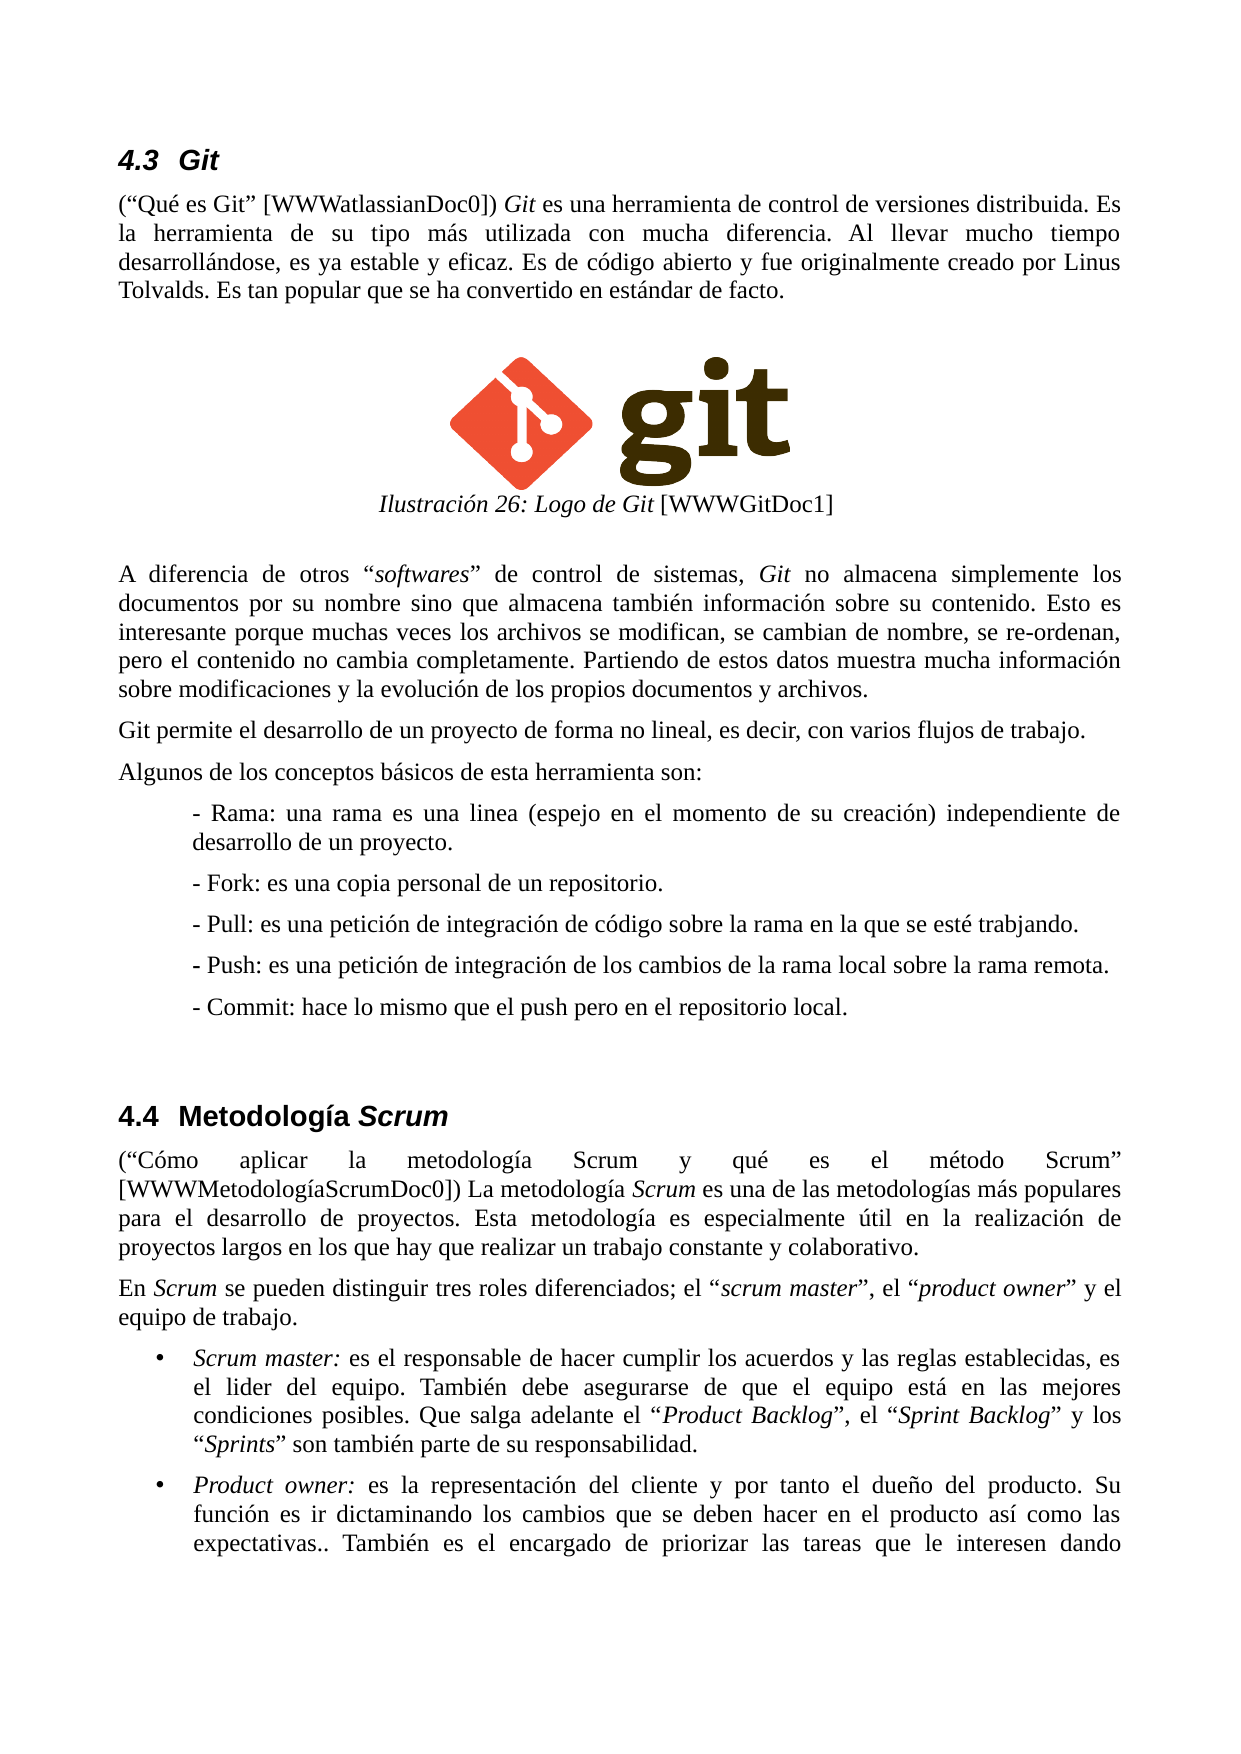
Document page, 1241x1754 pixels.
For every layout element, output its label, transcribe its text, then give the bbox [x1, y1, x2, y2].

text En Scrum se pueden distinguir tres roles diferenciados; el “scrum master”, el “product owner” y el equipo de trabajo. [118, 1273, 1122, 1330]
subtitle Git [118, 143, 1122, 177]
list - Commit: hace lo mismo que el push pero en el repositorio local. [192, 992, 1122, 1021]
list - Pull: es una petición de integración de código sobre la rama en la que se esté trabjando. [192, 909, 1122, 938]
text Algunos de los conceptos básicos de esta herramienta son: [118, 757, 1122, 786]
subtitle Metodología Scrum [118, 1099, 1122, 1133]
list Product owner: es la representación del cliente y por tanto el dueño del producto. Su función es ir dictaminando los cambios que se deben hacer en el producto así como las expectativas.. También es el encargado de priorizar las tareas que le interesen dando [156, 1470, 1122, 1557]
list Scrum master: es el responsable de hacer cumplir los acuerdos y las reglas establecidas, es el lider del equipo. También debe asegurarse de que el equipo está en las mejores condiciones posibles. Que salga adelante el “Product Backlog”, el “Sprint Backlog” y los “Sprints” son también parte de su responsabilidad. [156, 1343, 1122, 1458]
text A diferencia de otros “softwares” de control de sistemas, Git no almacena simplemente los documentos por su nombre sino que almacena también información sobre su contenido. Esto es interesante porque muchas veces los archivos se modifican, se cambian de nombre, se re-ordenan, pero el contenido no cambia completamente. Partiendo de estos datos muestra mucha información sobre modificaciones y la evolución de los propios documentos y archivos. [118, 559, 1122, 703]
list - Fork: es una copia personal de un repositorio. [192, 868, 1122, 897]
text Git permite el desarrollo de un proyecto de forma no lineal, es decir, con varios flujos de trabajo. [118, 716, 1122, 744]
text (“Qué es Git” [WWWatlassianDoc0]) Git es una herramienta de control de versiones distribuida. Es la herramienta de su tipo más utilizada con mucha diferencia. Al llevar mucho tiempo desarrollándose, es ya estable y eficaz. Es de código abierto y fue originalmente creado por Linus Tolvalds. Es tan popular que se ha convertido en estándar de facto. [118, 189, 1122, 304]
picture [450, 357, 790, 490]
text (“Cómo aplicar la metodología Scrum y qué es el método Scrum” [WWWMetodologíaScrumDoc0]) La metodología Scrum es una de las metodologías más populares para el desarrollo de proyectos. Esta metodología es especialmente útil en la realización de proyectos largos en los que hay que realizar un trabajo constante y colaborativo. [118, 1145, 1122, 1260]
text Ilustración 26: Logo de Git [WWWGitDoc1] [379, 370, 861, 518]
text - Rama: una rama es una linea (espejo en el momento de su creación) independiente de desarrollo de un proyecto. [192, 798, 1122, 856]
text - Push: es una petición de integración de los cambios de la rama local sobre la rama remota. [192, 951, 1122, 979]
